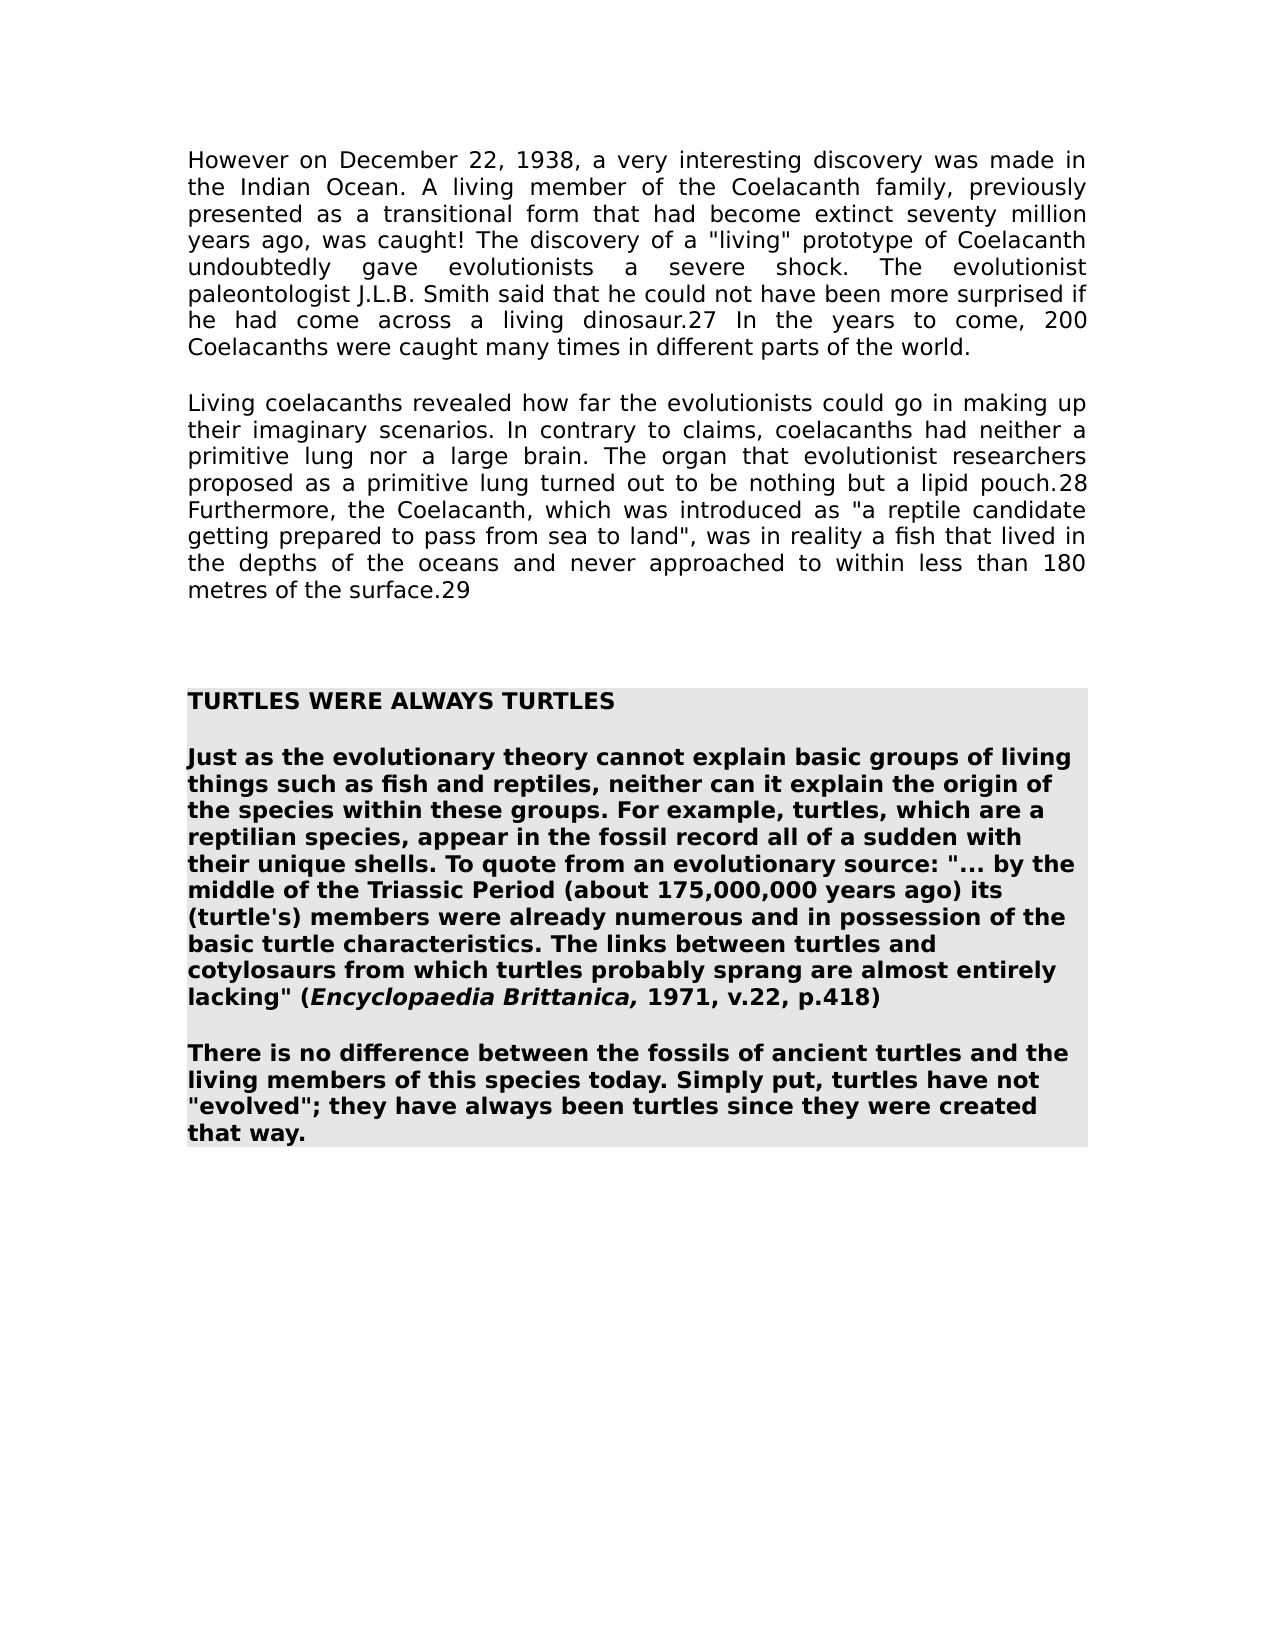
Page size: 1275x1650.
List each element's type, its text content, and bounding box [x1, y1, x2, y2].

text Just as the evolutionary theory cannot explain basic groups of living things such as fish and reptiles, neither can it explain the origin of the species within these groups. For example, turtles, which are a reptilian species, appear in the fossil record all of a sudden with their unique shells. To quote from an evolutionary source: "... by the middle of the Triassic Period (about 175,000,000 years ago) its (turtle's) members were already numerous and in possession of the basic turtle characteristics. The links between turtles and cotylosaurs from which turtles probably sprang are almost entirely lacking" (Encyclopaedia Brittanica, 1971, v.22, p.418) [187, 744, 1088, 1011]
text However on December 22, 1938, a very interesting discovery was made in the Indian Ocean. A living member of the Coelacanth family, previously presented as a transitional form that had become extinct seventy million years ago, was caught! The discovery of a "living" prototype of Coelacanth undoubtedly gave evolutionists a severe shock. The evolutionist paleontologist J.L.B. Smith said that he could not have been more surprised if he had come across a living dinosaur.27 In the years to come, 200 Coelacanths were caught many times in different parts of the world. [187, 148, 1088, 361]
text Living coelacanths revealed how far the evolutionists could go in making up their imaginary scenarios. In contrary to claims, coelacanths had neither a primitive lung nor a large brain. The organ that evolutionist researchers proposed as a primitive lung turned out to be nothing but a lipid pouch.28 Furthermore, the Coelacanth, which was introduced as "a reptile candidate getting prepared to pass from sea to land", was in reality a fish that lived in the depths of the oceans and never approached to within less than 180 metres of the surface.29 [187, 390, 1088, 603]
text There is no difference between the fossils of ancient turtles and the living members of this species today. Simply put, turtles have not "evolved"; they have always been turtles since they were created that way. [187, 1040, 1088, 1147]
text TURTLES WERE ALWAYS TURTLES [187, 688, 1088, 715]
